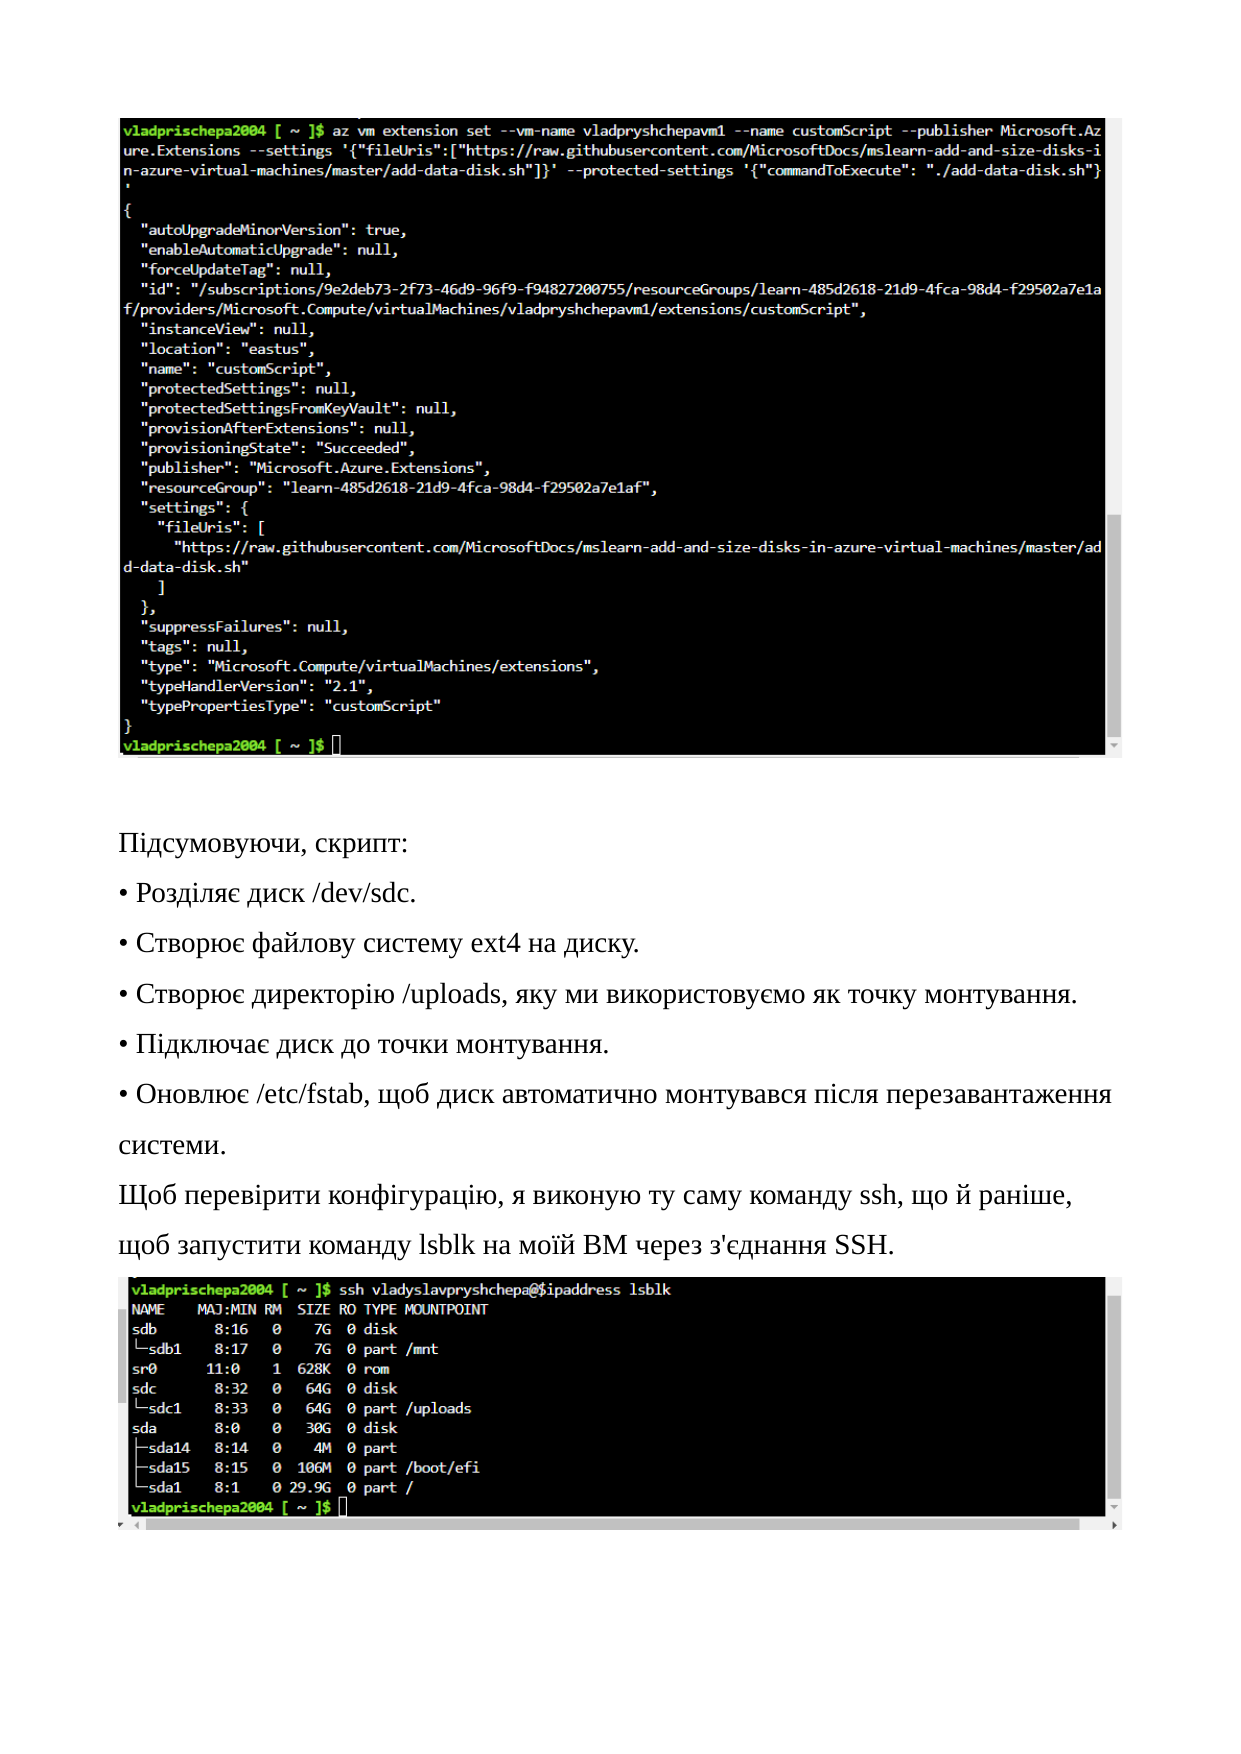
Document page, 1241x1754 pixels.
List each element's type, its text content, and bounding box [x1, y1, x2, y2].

picture [118, 1277, 1123, 1530]
text Щоб перевірити конфігурацію, я виконую ту саму команду ssh, що й раніше, щоб запустити команду lsblk на моїй ВМ через з'єднання SSH. [118, 1177, 1122, 1261]
text • Оновлює /etc/fstab, щоб диск автоматично монтувався після перезавантаження системи. [118, 1076, 1122, 1160]
text • Підключає диск до точки монтування. [118, 1026, 1122, 1060]
picture [118, 118, 1123, 758]
text • Створює файлову систему ext4 на диску. [118, 926, 1122, 959]
text • Створює директорію /uploads, яку ми використовуємо як точку монтування. [118, 976, 1122, 1009]
text • Розділяє диск /dev/sdc. [118, 875, 1122, 909]
text Підсумовуючи, скрипт: [118, 825, 1122, 858]
